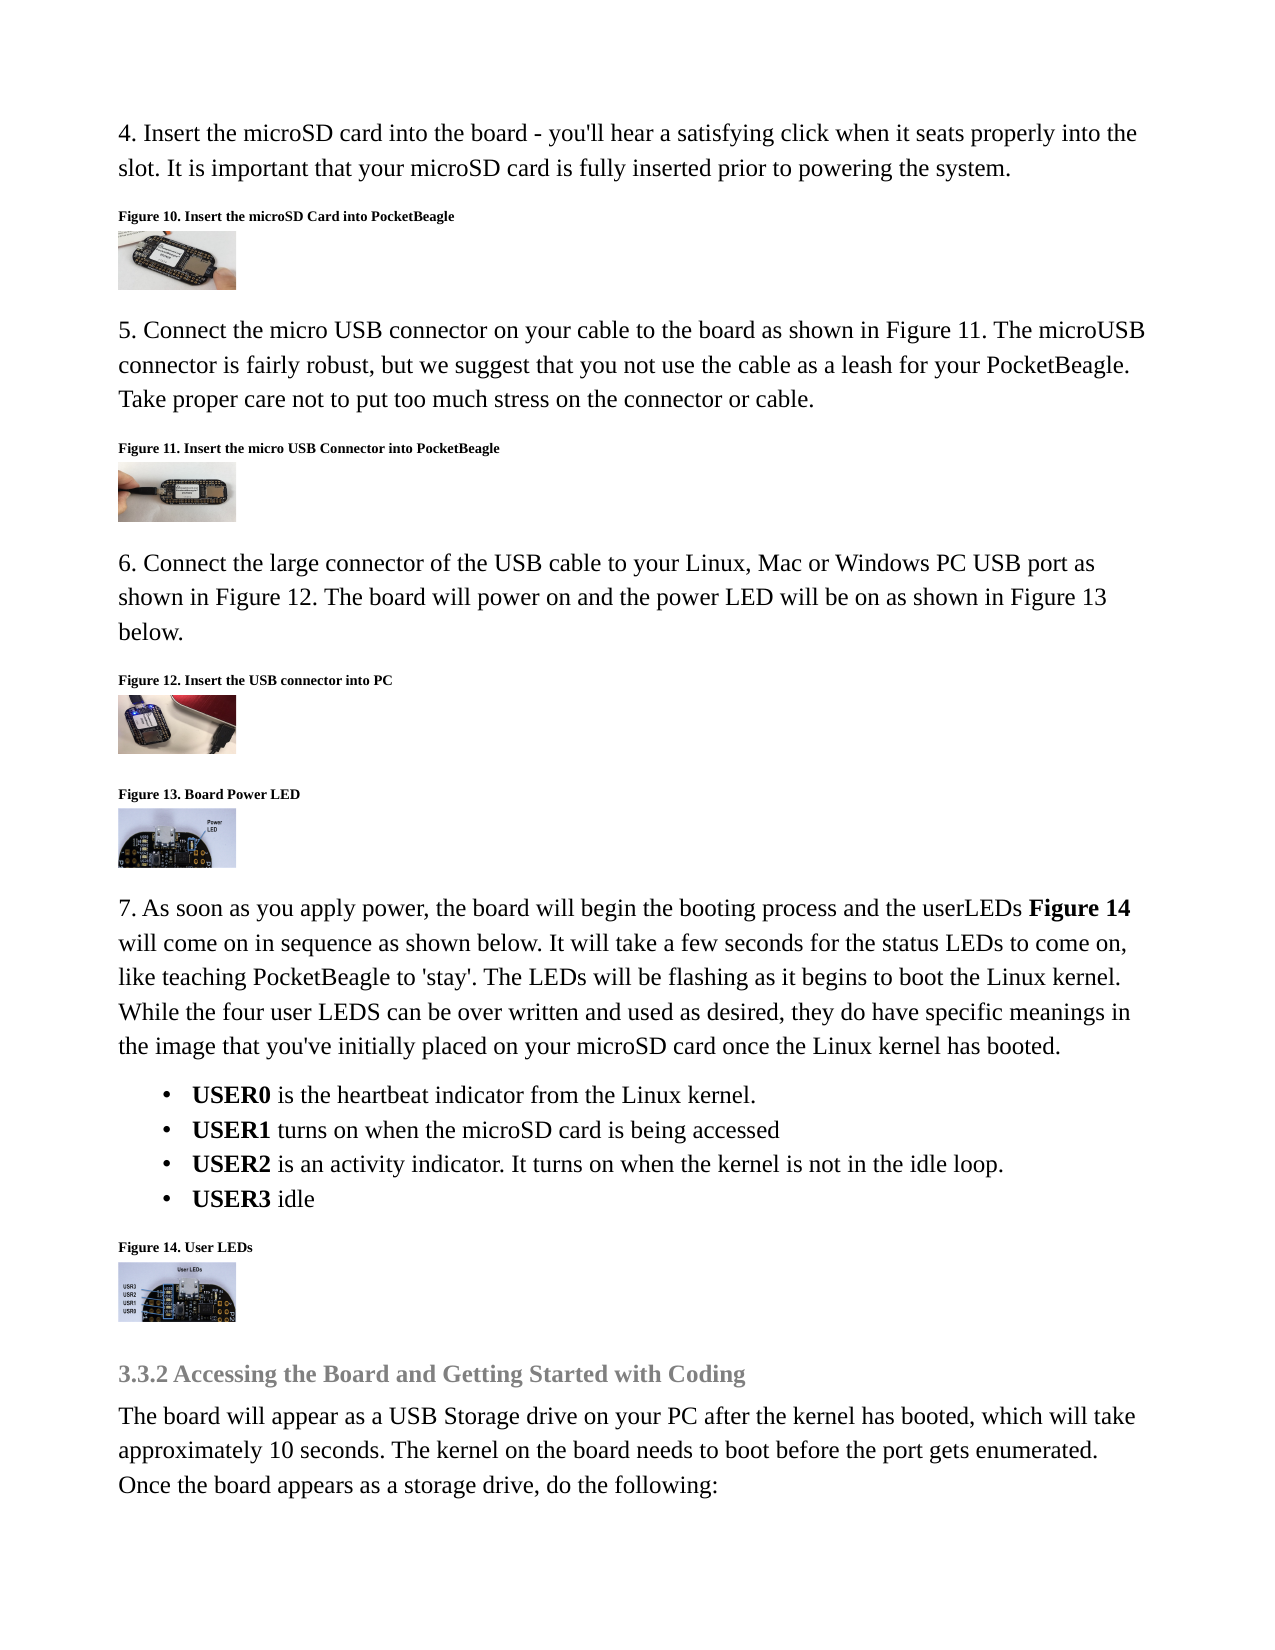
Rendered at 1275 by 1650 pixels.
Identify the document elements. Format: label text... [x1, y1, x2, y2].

text 5. Connect the micro USB connector on your cable to the board as shown in Figure 11. The microUSB connector is fairly robust, but we suggest that you not use the cable as a leash for your PocketBeagle. Take proper care not to put too much stress on the connector or cable. [118, 316, 1157, 413]
list USER3 idle [162, 1184, 1157, 1213]
subtitle Figure 13. Board Power LED [118, 786, 1157, 803]
list USER1 turns on when the microSD card is being accessed [162, 1115, 1157, 1144]
list USER2 is an activity indicator. It turns on when the kernel is not in the idle loop. [162, 1149, 1157, 1178]
subtitle Figure 12. Insert the USB connector into PC [118, 672, 1157, 689]
subtitle Figure 10. Insert the microSD Card into PocketBeagle [118, 208, 1157, 225]
text The board will appear as a USB Storage drive on your PC after the kernel has booted, which will take approximately 10 seconds. The kernel on the board needs to boot before the port gets enumerated. Once the board appears as a storage drive, do the following: [118, 1401, 1157, 1498]
text 4. Insert the microSD card into the board - you'll hear a satisfying click when it seats properly into the slot. It is important that your microSD card is fully inserted prior to powering the system. [118, 118, 1157, 181]
picture [118, 462, 237, 522]
picture [118, 695, 237, 754]
picture [118, 231, 237, 290]
picture [118, 808, 237, 868]
text 6. Connect the large connector of the USB cable to your Linux, Mac or Windows PC USB port as shown in Figure 12. The board will power on and the power LED will be on as shown in Figure 13 below. [118, 548, 1157, 645]
picture [118, 1262, 237, 1322]
subtitle 3.3.2 Accessing the Board and Getting Started with Coding [118, 1359, 1157, 1388]
subtitle Figure 14. User LEDs [118, 1239, 1157, 1256]
subtitle Figure 11. Insert the micro USB Connector into PocketBeagle [118, 440, 1157, 457]
list USER0 is the heartbeat indicator from the Linux kernel. [162, 1081, 1157, 1109]
text 7. As soon as you apply power, the board will begin the booting process and the userLEDs Figure 14 will come on in sequence as shown below. It will take a few seconds for the status LEDs to come on, like teaching PocketBeagle to 'stay'. The LEDs will be flashing as it begins to boot the Linux kernel. While the four user LEDS can be over written and used as desired, they do have specific meanings in the image that you've initially placed on your microSD card once the Linux kernel has booted. [118, 893, 1157, 1060]
